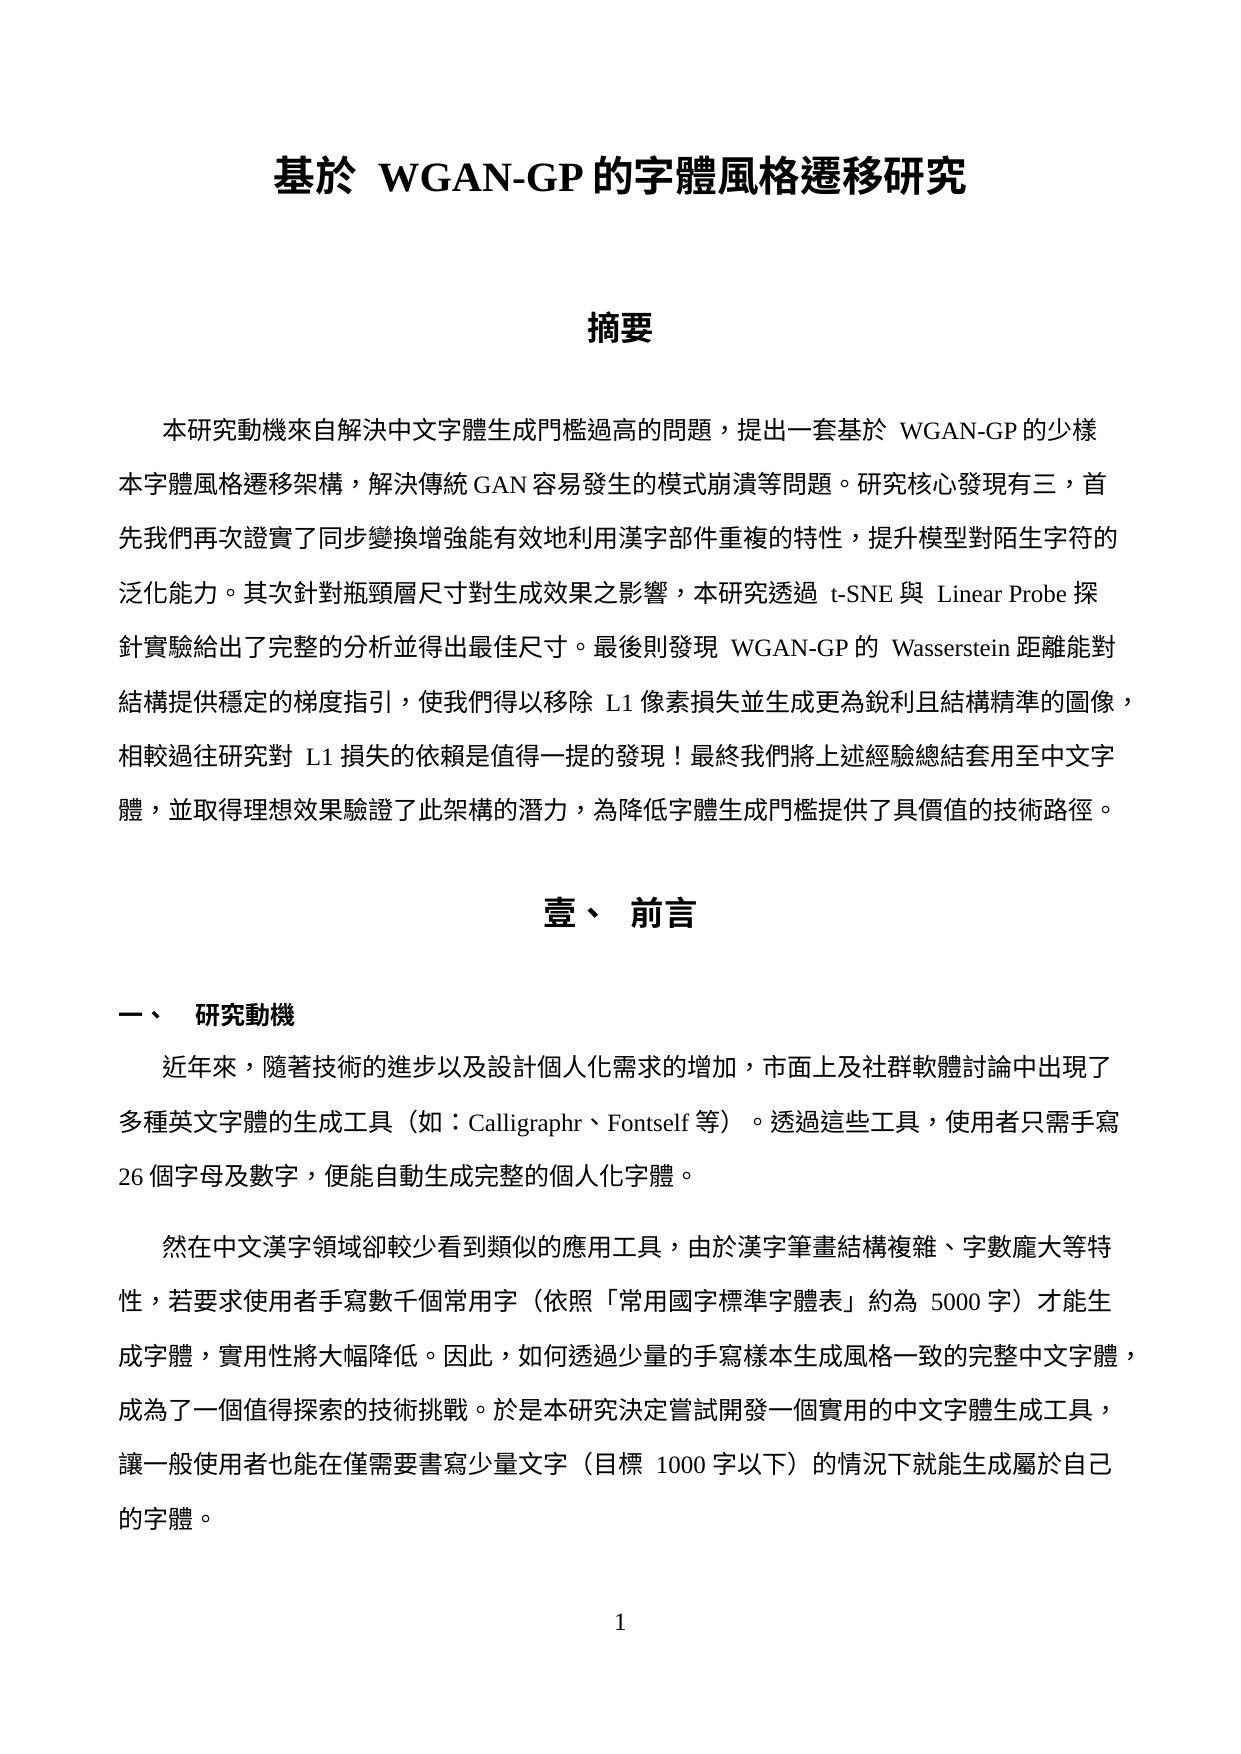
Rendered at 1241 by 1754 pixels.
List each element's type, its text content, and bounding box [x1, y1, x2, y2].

text 本研究動機來自解決中文字體生成門檻過高的問題，提出一套基於 WGAN-GP 的少樣本字體風格遷移架構，解決傳統GAN容易發生的模式崩潰等問題。研究核心發現有三，首先我們再次證實了同步變換增強能有效地利用漢字部件重複的特性，提升模型對陌生字符的泛化能力。其次針對瓶頸層尺寸對生成效果之影響，本研究透過 t-SNE 與 Linear Probe 探針實驗給出了完整的分析並得出最佳尺寸。最後則發現 WGAN-GP 的 Wasserstein 距離能對結構提供穩定的梯度指引，使我們得以移除 L1 像素損失並生成更為銳利且結構精準的圖像，相較過往研究對 L1 損失的依賴是值得一提的發現！最終我們將上述經驗總結套用至中文字體，並取得理想效果驗證了此架構的潛力，為降低字體生成門檻提供了具價值的技術路徑。 [118, 410, 1122, 827]
subtitle 基於 WGAN-GP 的字體風格遷移研究 [118, 143, 1122, 203]
text 然在中文漢字領域卻較少看到類似的應用工具，由於漢字筆畫結構複雜、字數龐大等特性，若要求使用者手寫數千個常用字（依照「常用國字標準字體表」約為 5000 字）才能生成字體，實用性將大幅降低。因此，如何透過少量的手寫樣本生成風格一致的完整中文字體，成為了一個值得探索的技術挑戰。於是本研究決定嘗試開發一個實用的中文字體生成工具，讓一般使用者也能在僅需要書寫少量文字（目標 1000 字以下）的情況下就能生成屬於自己的字體。 [118, 1227, 1122, 1535]
subtitle 研究動機 [118, 995, 1122, 1032]
subtitle 摘要 [118, 301, 1122, 349]
text 近年來，隨著技術的進步以及設計個人化需求的增加，市面上及社群軟體討論中出現了多種英文字體的生成工具（如：Calligraphr、Fontself 等）。透過這些工具，使用者只需手寫 26 個字母及數字，便能自動生成完整的個人化字體。 [118, 1048, 1122, 1193]
subtitle 前言 [118, 886, 1122, 935]
